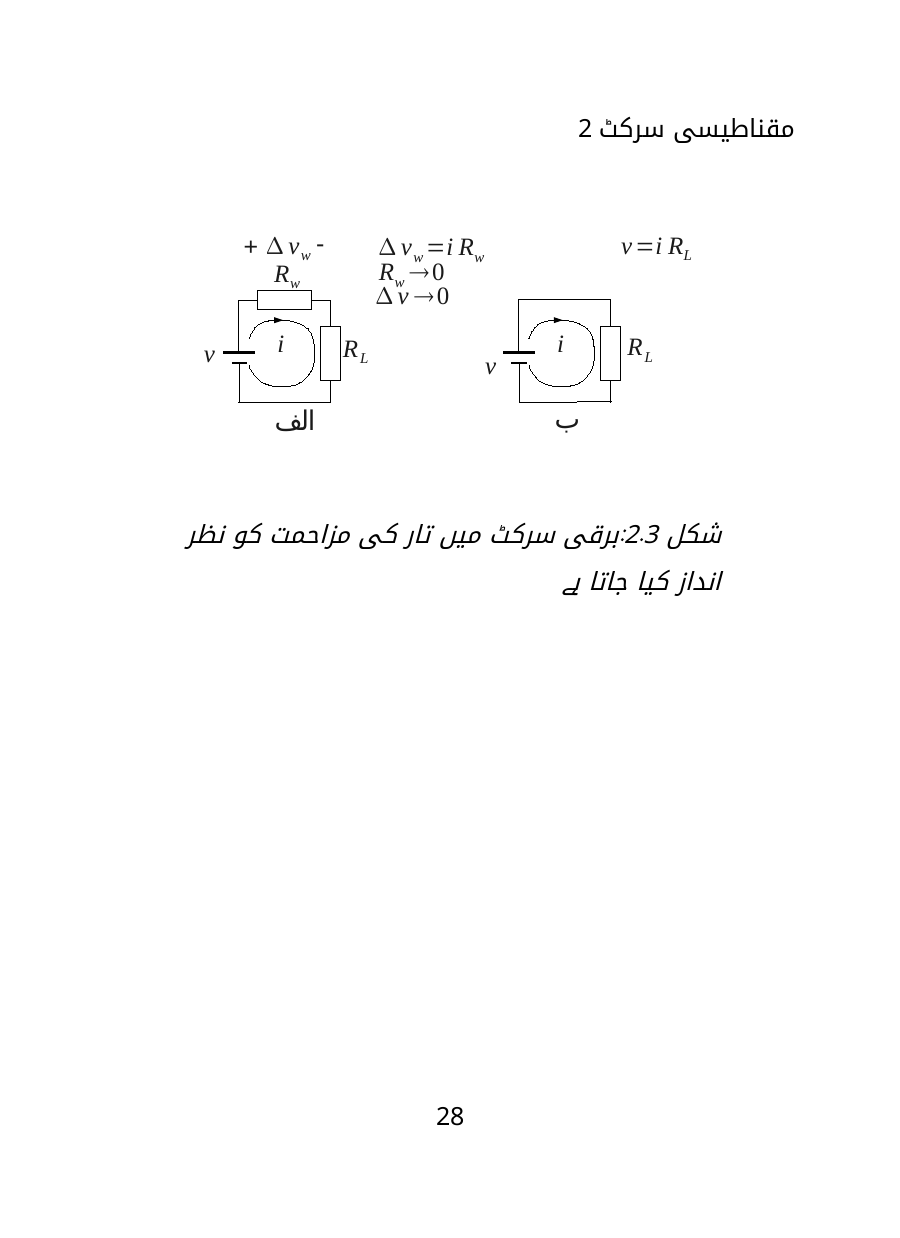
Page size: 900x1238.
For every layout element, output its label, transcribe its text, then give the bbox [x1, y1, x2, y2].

text شکل 2.3:برقی سرکٹ میں تار کی مزاحمت کو نظر انداز کیا جاتا ہے [179, 195, 721, 606]
